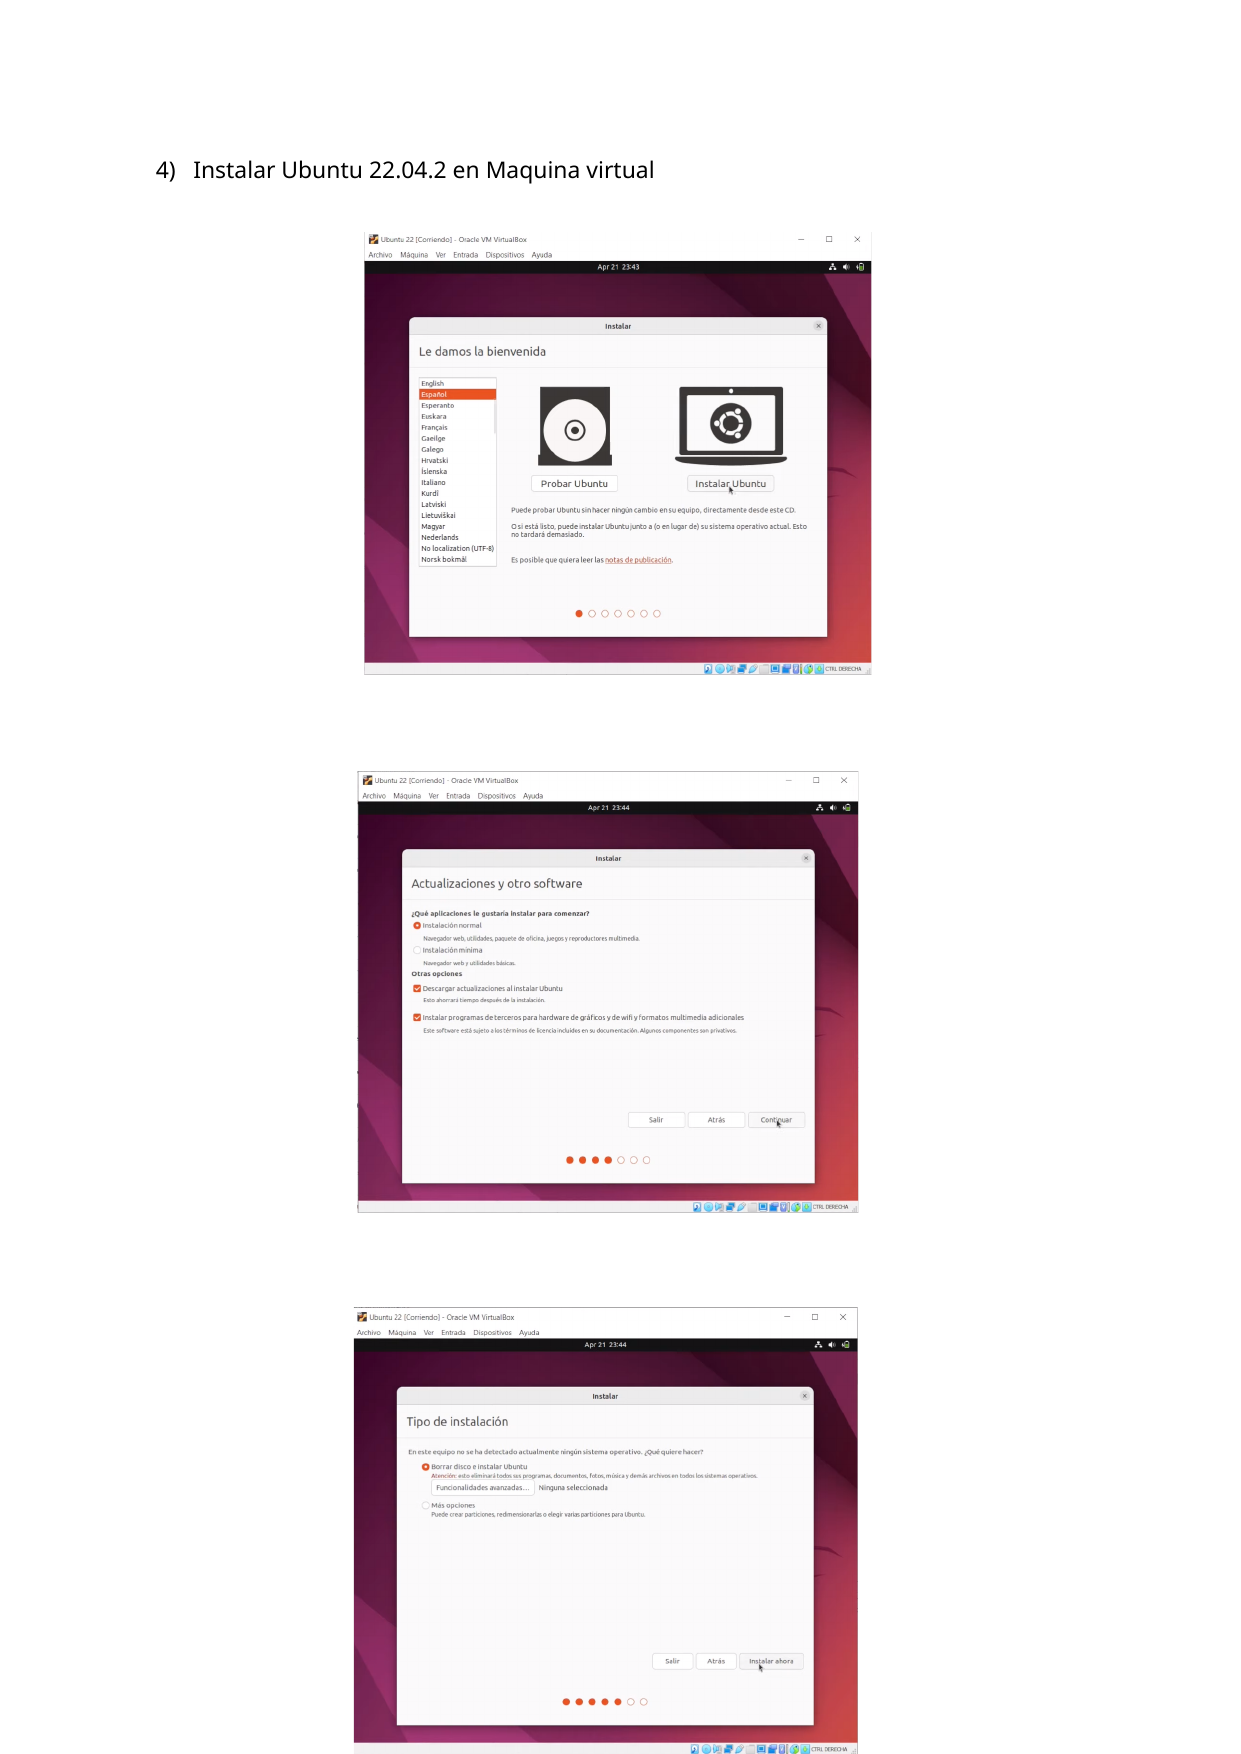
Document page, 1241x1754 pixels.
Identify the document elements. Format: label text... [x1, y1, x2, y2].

picture [353, 1307, 858, 1754]
picture [357, 771, 859, 1213]
list Instalar Ubuntu 22.04.2 en Maquina virtual [156, 154, 1122, 185]
picture [364, 232, 872, 675]
